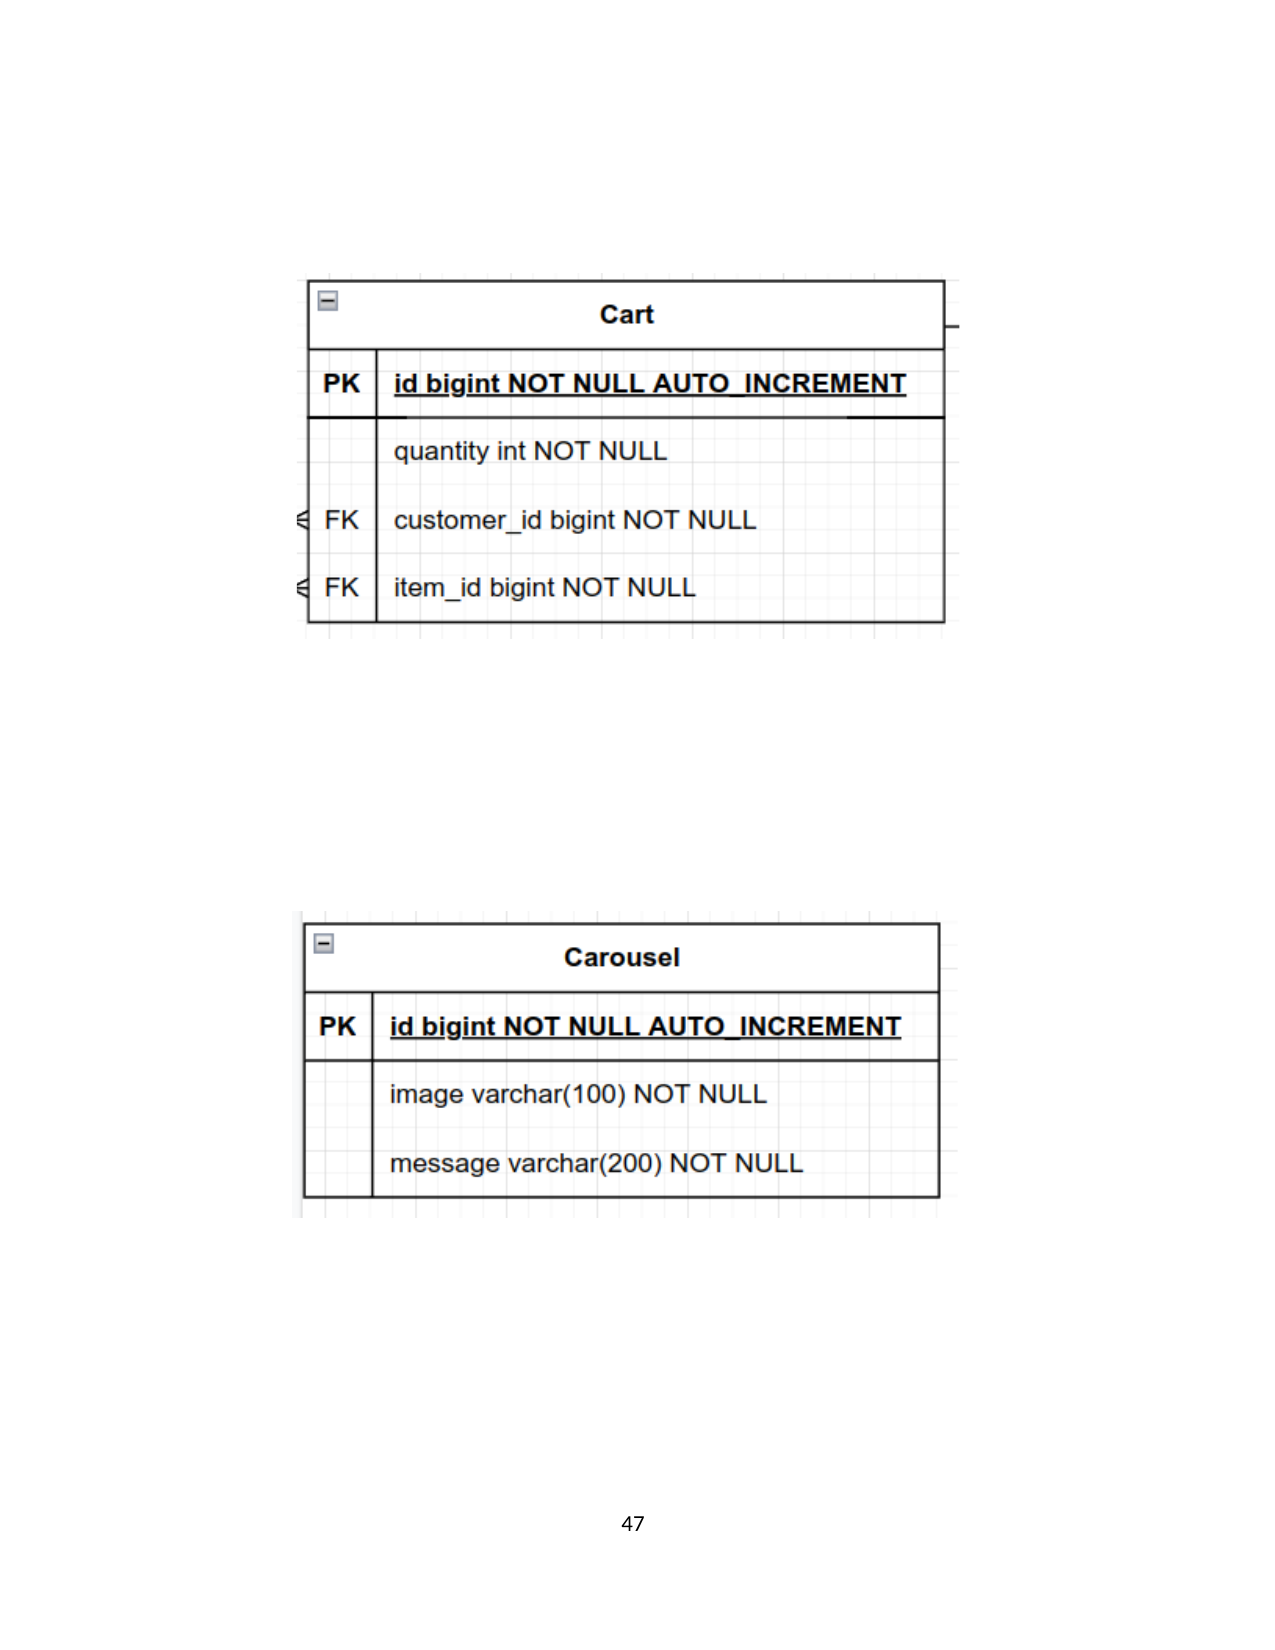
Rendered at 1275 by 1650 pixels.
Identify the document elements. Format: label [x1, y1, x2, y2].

picture [292, 911, 958, 1218]
picture [296, 273, 960, 639]
